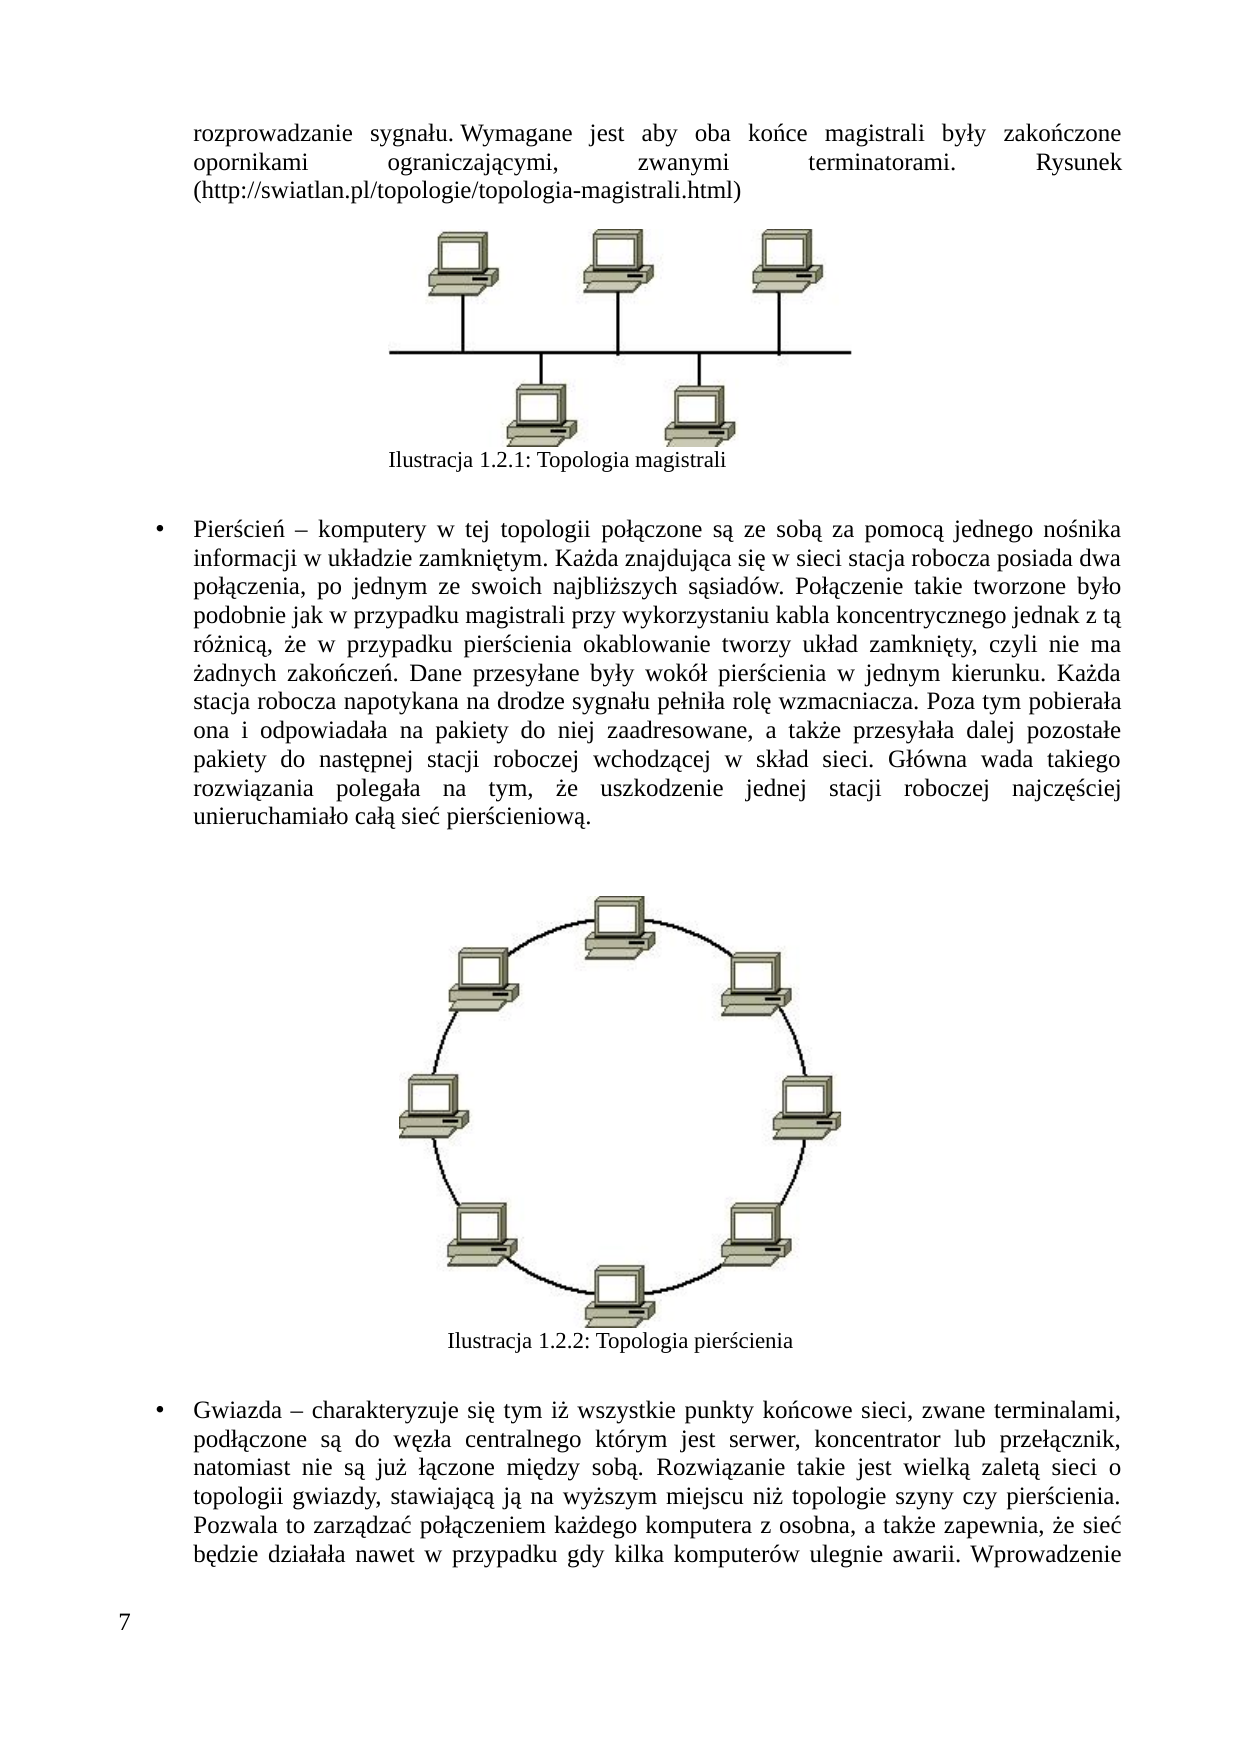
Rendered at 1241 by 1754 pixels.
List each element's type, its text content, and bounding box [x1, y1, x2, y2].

list rozprowadzanie sygnału. Wymagane jest aby oba końce magistrali były zakończone opornikami ograniczającymi, zwanymi terminatorami. Rysunek (http://swiatlan.pl/topologie/topologia-magistrali.html) [156, 118, 1122, 204]
picture [388, 229, 853, 447]
text Ilustracja 1.2.2: Topologia pierścienia [399, 1328, 841, 1354]
list Gwiazda – charakteryzuje się tym iż wszystkie punkty końcowe sieci, zwane terminalami, podłączone są do węzła centralnego którym jest serwer, koncentrator lub przełącznik, natomiast nie są już łączone między sobą. Rozwiązanie takie jest wielką zaletą sieci o topologii gwiazdy, stawiającą ją na wyższym miejscu niż topologie szyny czy pierścienia. Pozwala to zarządzać połączeniem każdego komputera z osobna, a także zapewnia, że sieć będzie działała nawet w przypadku gdy kilka komputerów ulegnie awarii. Wprowadzenie [156, 1395, 1122, 1567]
picture [399, 896, 842, 1328]
list Pierścień – komputery w tej topologii połączone są ze sobą za pomocą jednego nośnika informacji w układzie zamkniętym. Każda znajdująca się w sieci stacja robocza posiada dwa połączenia, po jednym ze swoich najbliższych sąsiadów. Połączenie takie tworzone było podobnie jak w przypadku magistrali przy wykorzystaniu kabla koncentrycznego jednak z tą różnicą, że w przypadku pierścienia okablowanie tworzy układ zamknięty, czyli nie ma żadnych zakończeń. Dane przesyłane były wokół pierścienia w jednym kierunku. Każda stacja robocza napotykana na drodze sygnału pełniła rolę wzmacniacza. Poza tym pobierała ona i odpowiadała na pakiety do niej zaadresowane, a także przesyłała dalej pozostałe pakiety do następnej stacji roboczej wchodzącej w skład sieci. Główna wada takiego rozwiązania polegała na tym, że uszkodzenie jednej stacji roboczej najczęściej unieruchamiało całą sieć pierścieniową. [156, 514, 1122, 830]
list Ilustracja 1.2.1: Topologia magistrali [388, 447, 852, 473]
